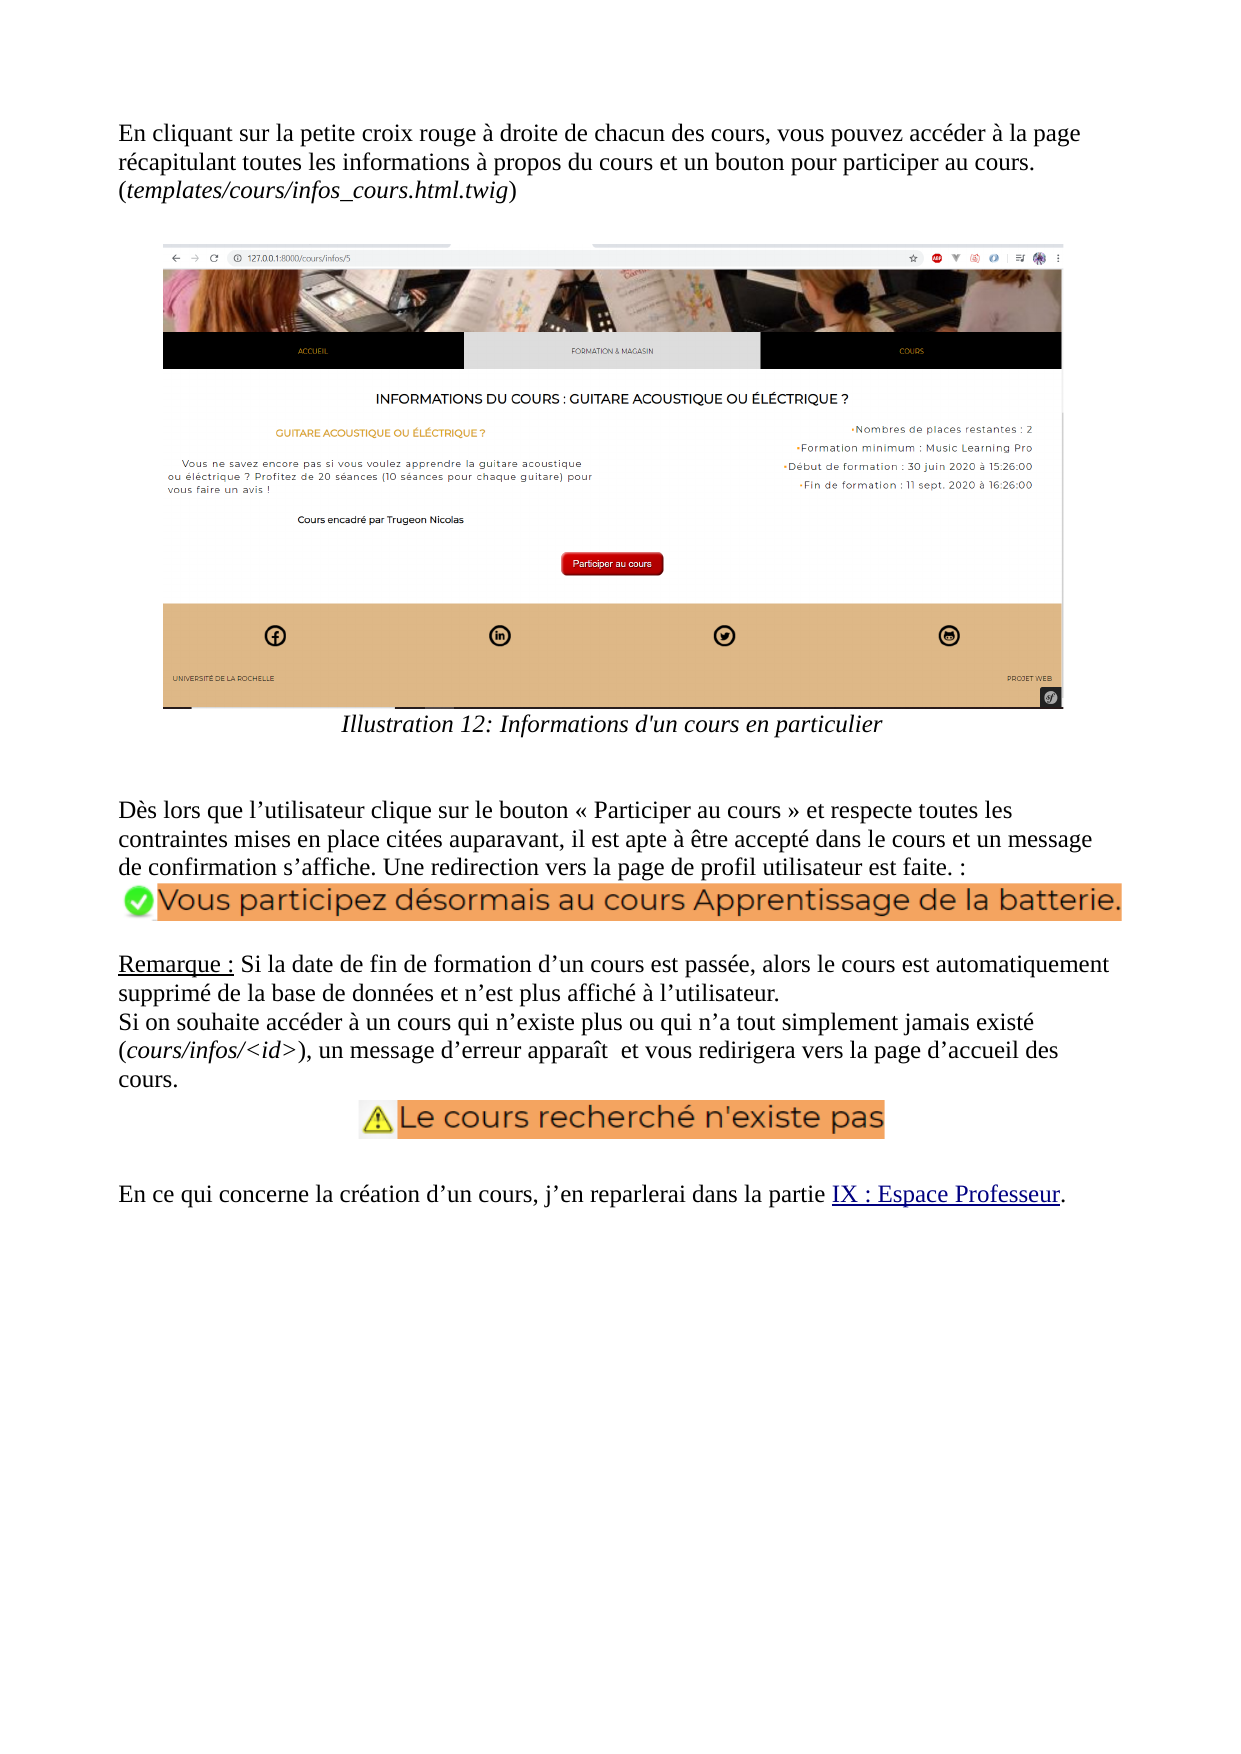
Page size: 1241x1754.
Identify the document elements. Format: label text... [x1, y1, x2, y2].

picture [118, 881, 1123, 921]
picture [355, 1100, 886, 1139]
text Illustration 12: Informations d'un cours en particulier [144, 244, 1082, 737]
text Dès lors que l’utilisateur clique sur le bouton « Participer au cours » et respecte toutes les contraintes mises en place citées auparavant, il est apte à être accepté dans le cours et un message de confirmation s’affiche. Une redirection vers la page de profil utilisateur est faite. : [118, 795, 1122, 881]
text Remarque : Si la date de fin de formation d’un cours est passée, alors le cours est automatiquement supprimé de la base de données et n’est plus affiché à l’utilisateur. [118, 949, 1122, 1007]
text Si on souhaite accéder à un cours qui n’existe plus ou qui n’a tout simplement jamais existé (cours/infos/<id>), un message d’erreur apparaît et vous redirigera vers la page d’accueil des cours. [118, 1007, 1122, 1093]
picture [163, 244, 1064, 709]
text En cliquant sur la petite croix rouge à droite de chacun des cours, vous pouvez accéder à la page récapitulant toutes les informations à propos du cours et un bouton pour participer au cours. (templates/cours/infos_cours.html.twig) [118, 118, 1122, 204]
text En ce qui concerne la création d’un cours, j’en reparlerai dans la partie IX : Espace Professeur. [118, 1179, 1122, 1208]
